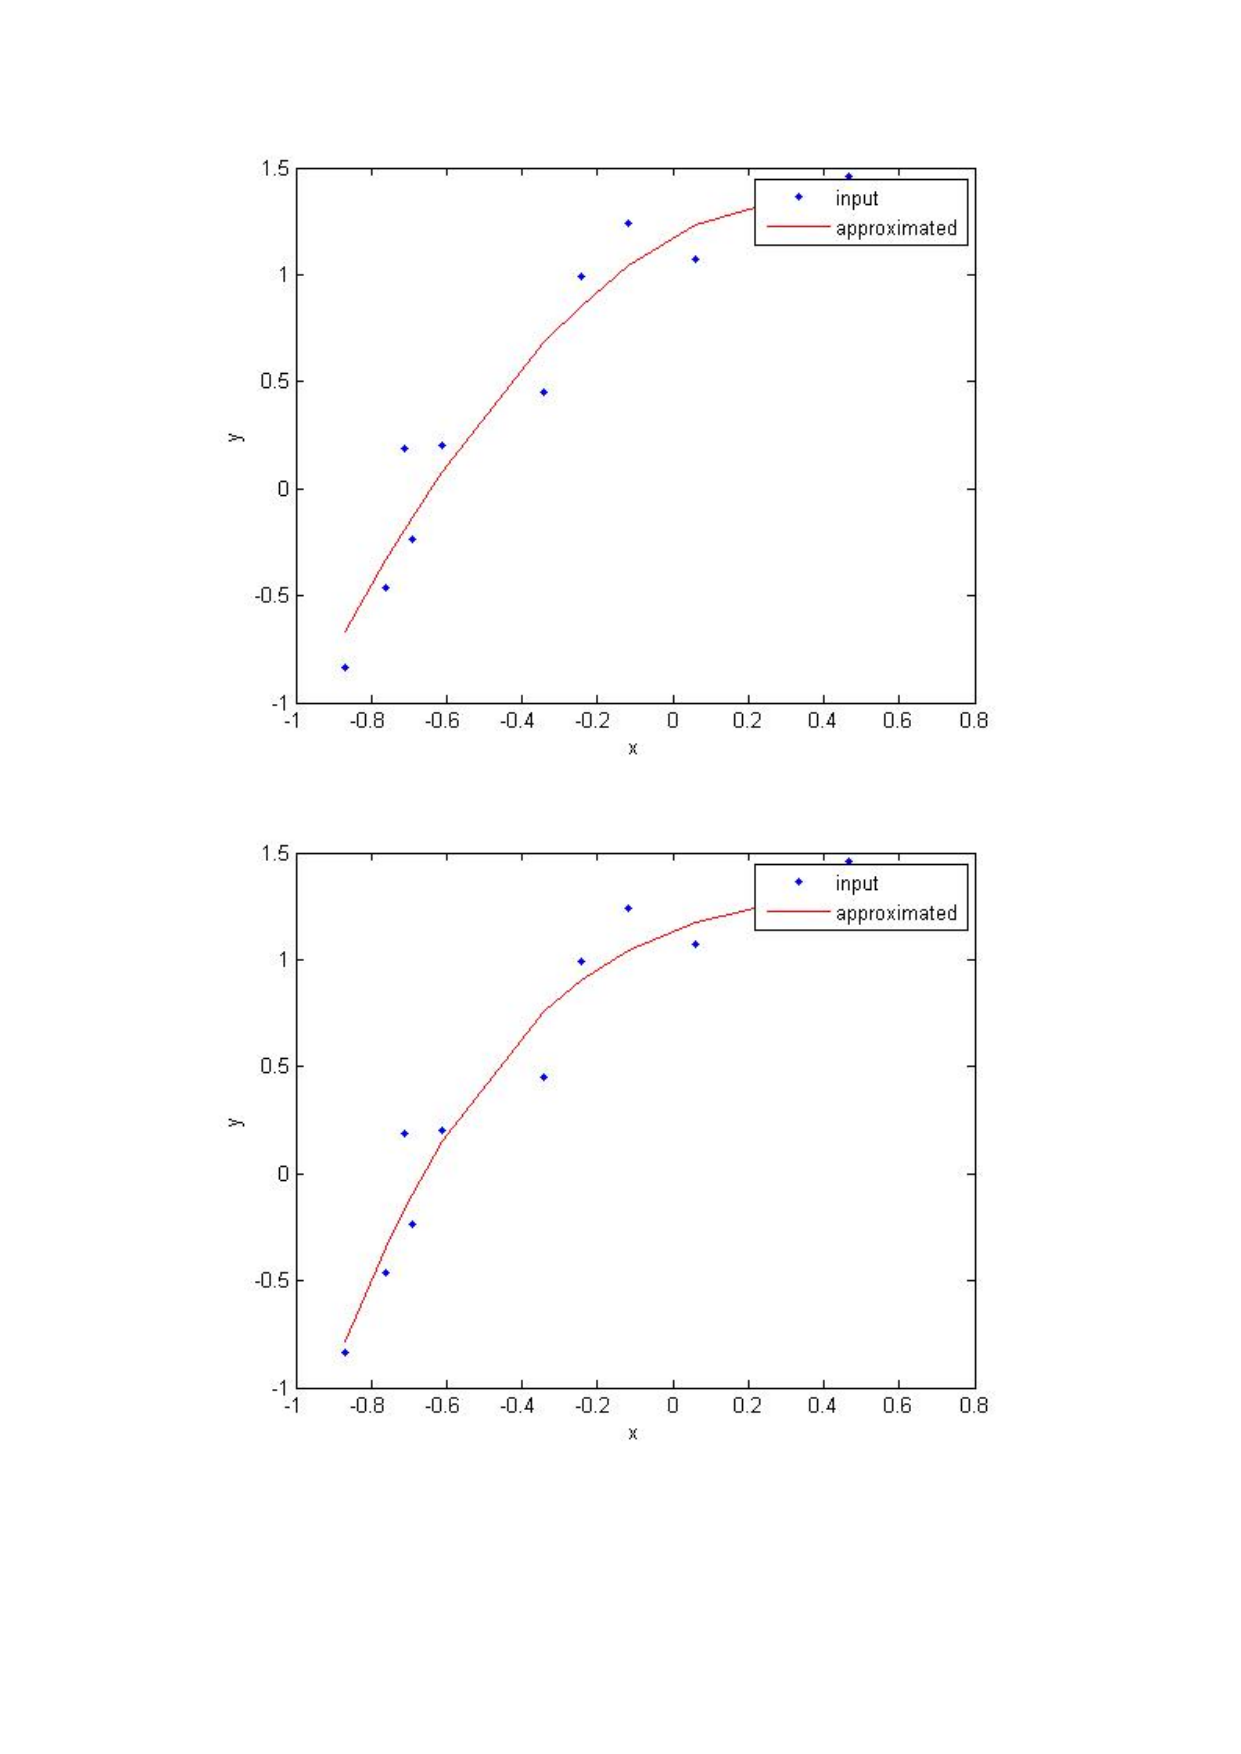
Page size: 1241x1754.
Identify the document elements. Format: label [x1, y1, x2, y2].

picture [182, 803, 1058, 1460]
picture [182, 118, 1058, 775]
